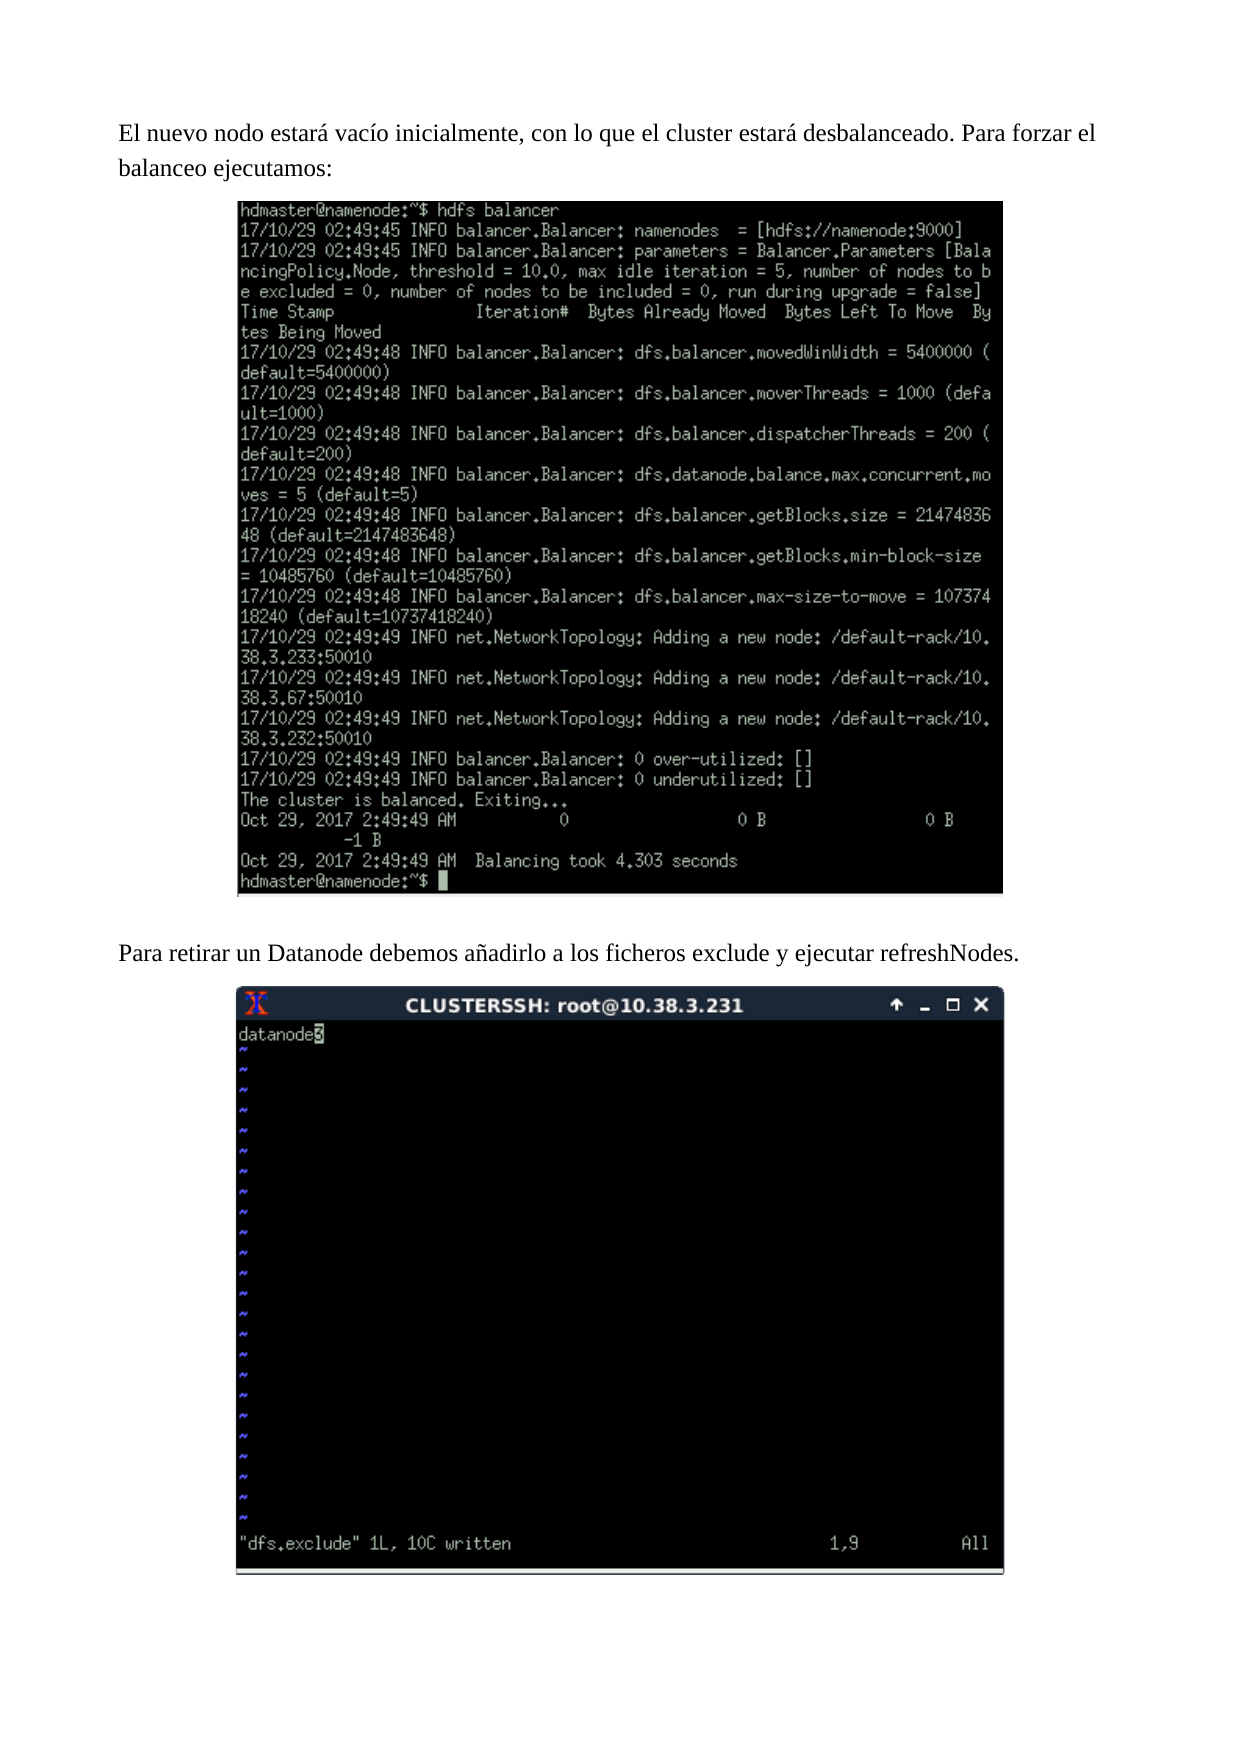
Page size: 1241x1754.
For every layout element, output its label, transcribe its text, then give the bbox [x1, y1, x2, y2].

text El nuevo nodo estará vacío inicialmente, con lo que el cluster estará desbalanceado. Para forzar el balanceo ejecutamos: [118, 118, 1122, 181]
text Para retirar un Datanode debemos añadirlo a los ficheros exclude y ejecutar refreshNodes. [118, 938, 1122, 966]
picture [235, 986, 1005, 1575]
picture [237, 201, 1003, 897]
